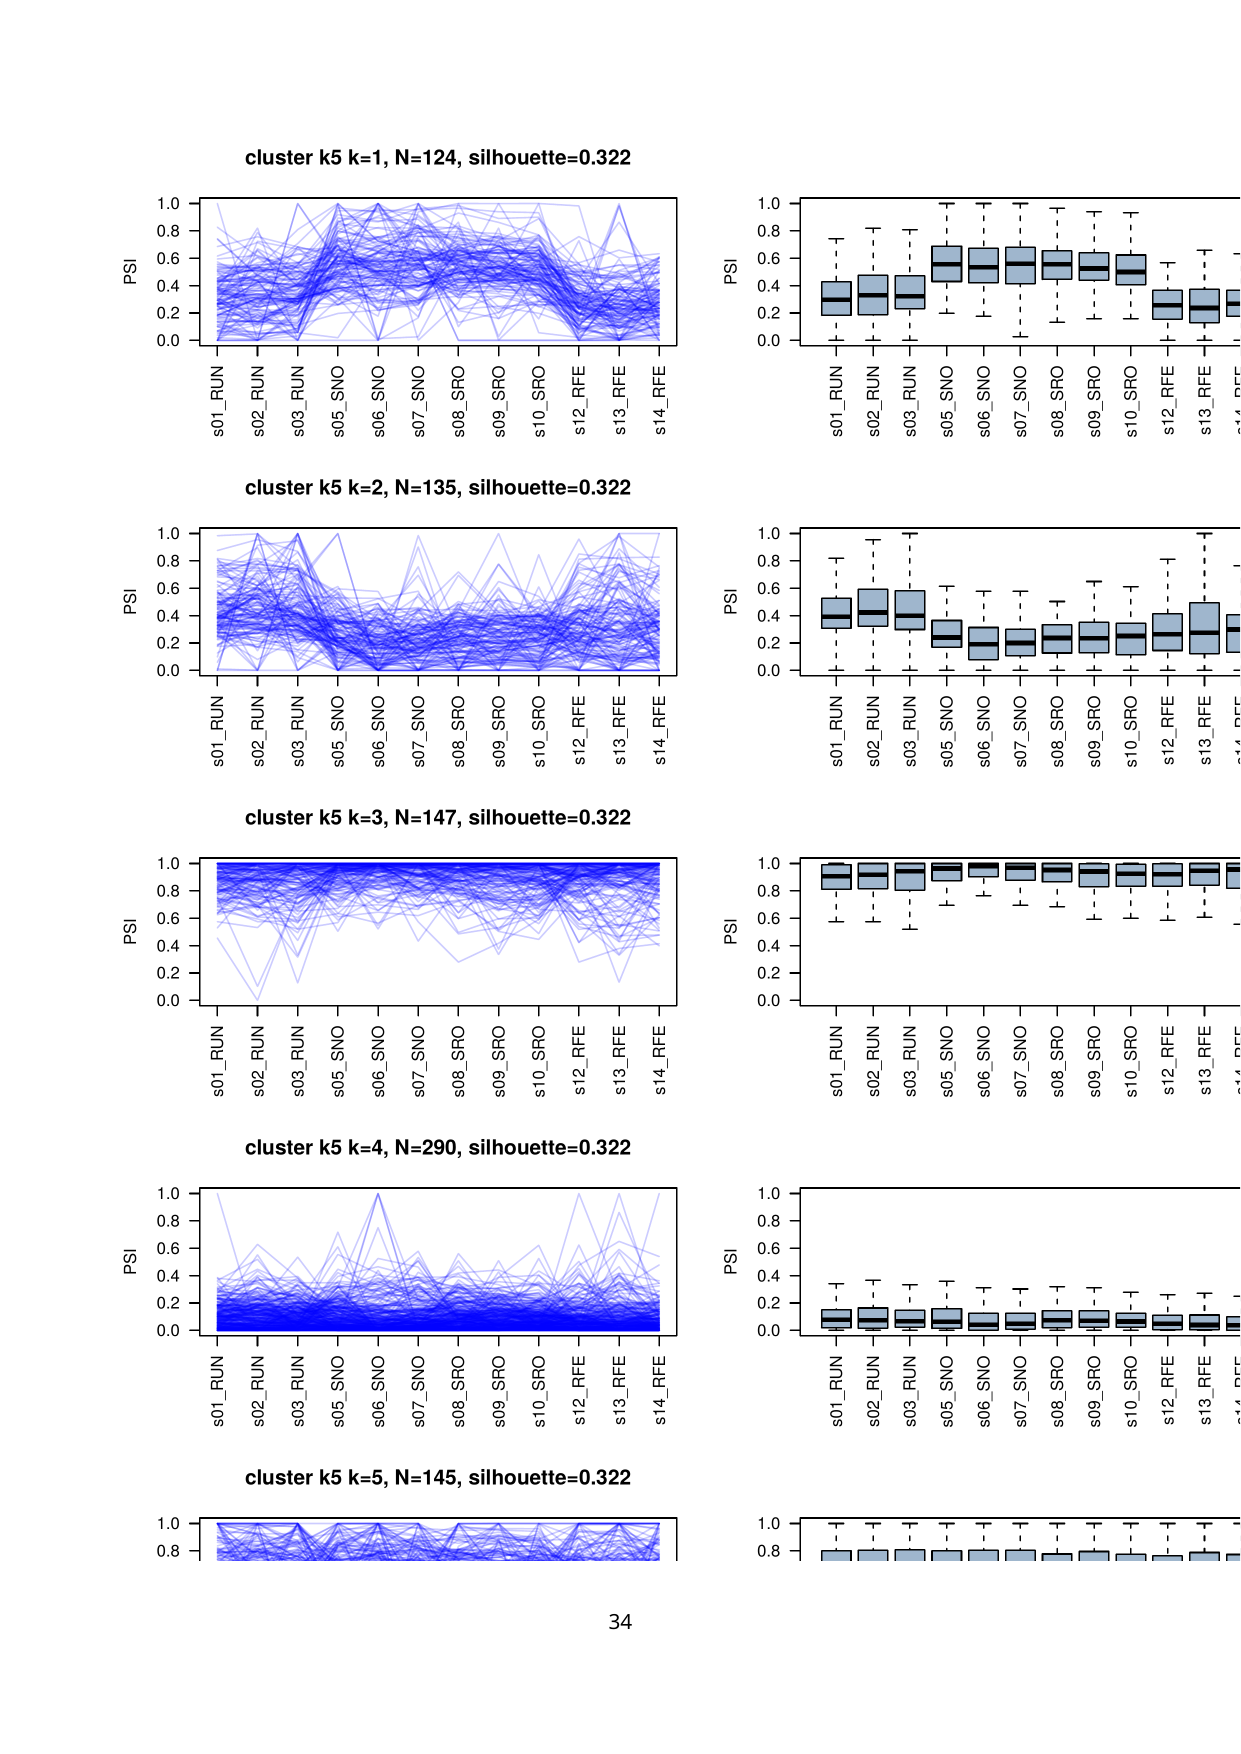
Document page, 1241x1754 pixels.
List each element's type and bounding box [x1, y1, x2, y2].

picture [118, 118, 1241, 1561]
